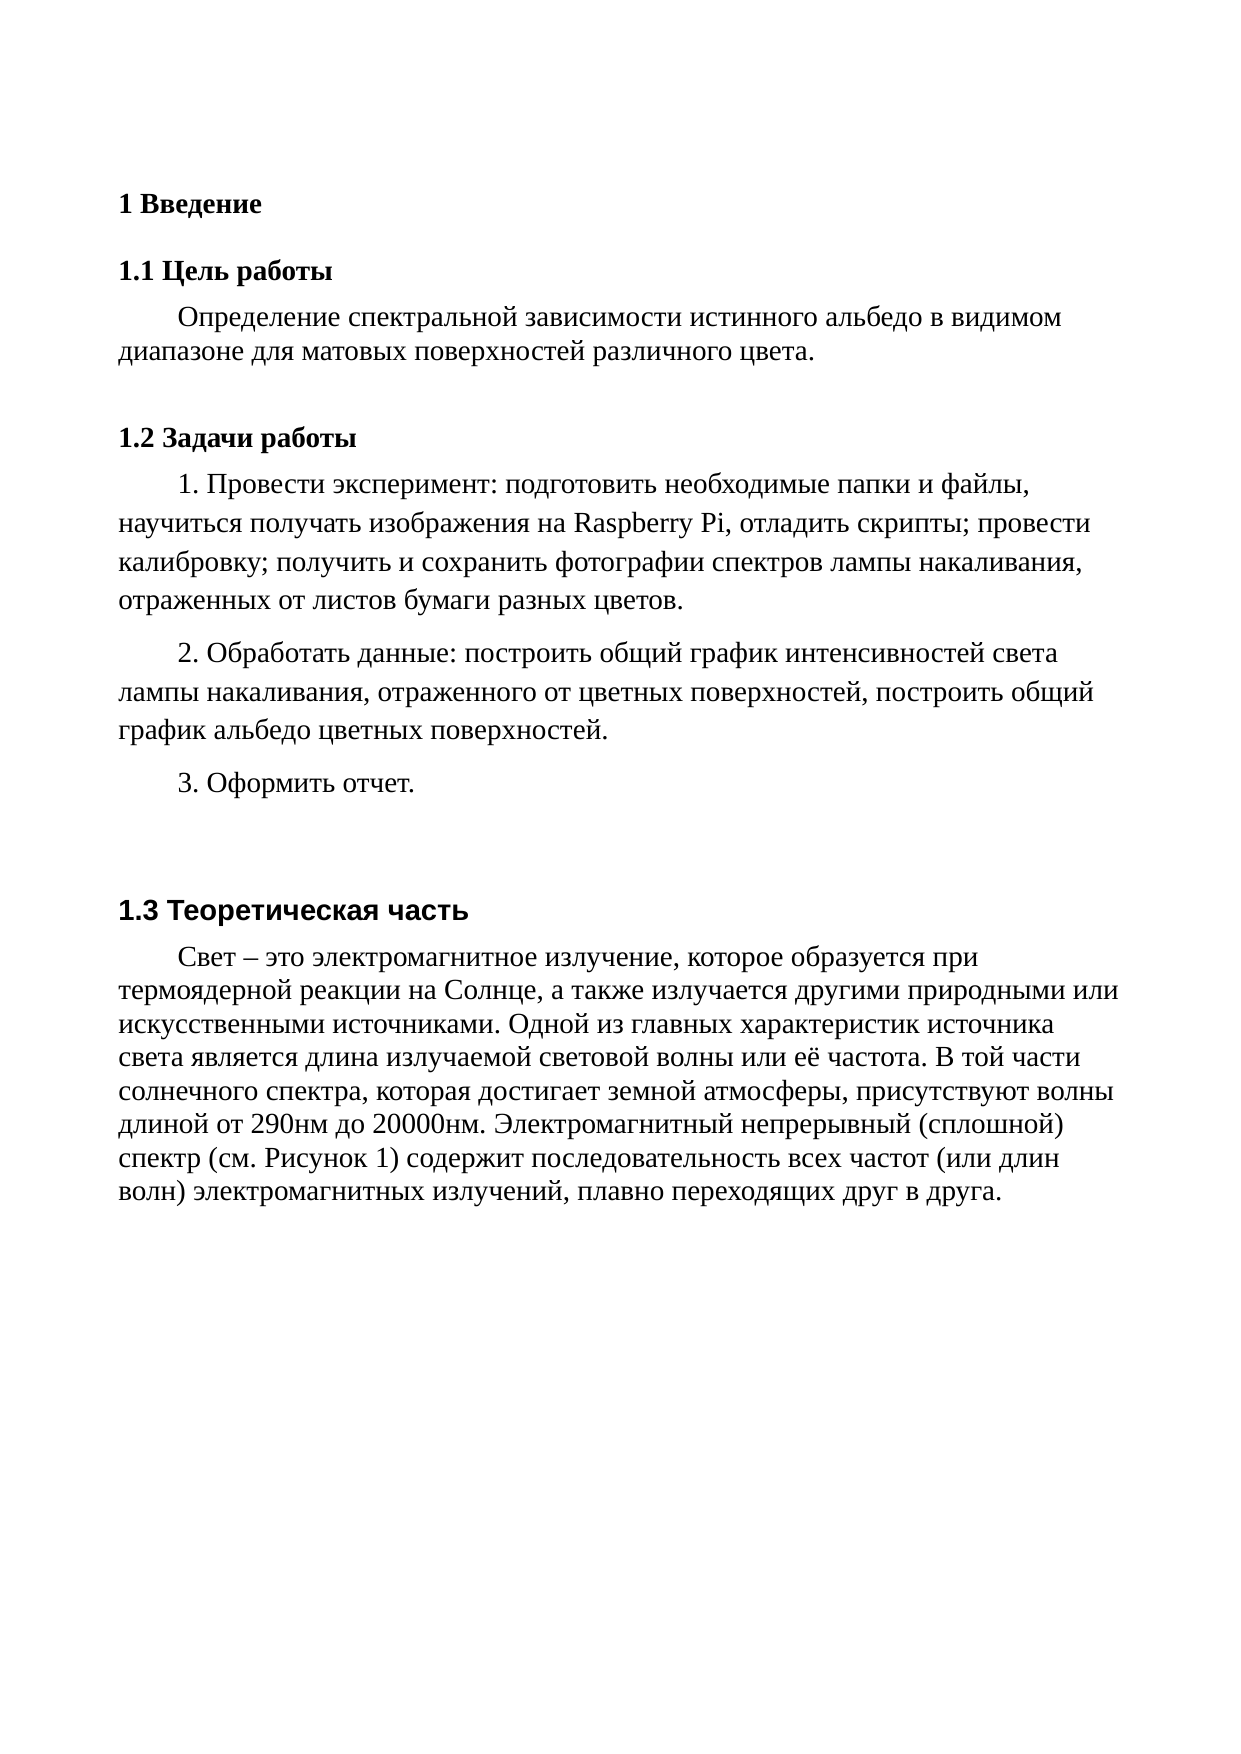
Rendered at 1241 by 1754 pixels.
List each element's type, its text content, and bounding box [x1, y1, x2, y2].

text 1. Провести эксперимент: подготовить необходимые папки и файлы, научиться получать изображения на Raspberry Pi, отладить скрипты; провести калибровку; получить и сохранить фотографии спектров лампы накаливания, отраженных от листов бумаги разных цветов. [118, 467, 1122, 616]
subtitle 1 Введение [118, 186, 1122, 220]
text Определение спектральной зависимости истинного альбедо в видимом диапазоне для матовых поверхностей различного цвета. [118, 299, 1122, 366]
text 2. Обработать данные: построить общий график интенсивностей света лампы накаливания, отраженного от цветных поверхностей, построить общий график альбедо цветных поверхностей. [118, 635, 1122, 746]
text Свет – это электромагнитное излучение, которое образуется при термоядерной реакции на Солнце, а также излучается другими природными или искусственными источниками. Одной из главных характеристик источника света является длина излучаемой световой волны или её частота. В той части солнечного спектра, которая достигает земной атмосферы, присутствуют волны длиной от 290нм до 20000нм. Электромагнитный непрерывный (сплошной) спектр (см. Рисунок 1) содержит последовательность всех частот (или длин волн) электромагнитных излучений, плавно переходящих друг в друга. [118, 939, 1122, 1207]
subtitle 1.3 Теоретическая часть [118, 893, 1122, 926]
subtitle 1.1 Цель работы [118, 253, 1122, 287]
subtitle 1.2 Задачи работы [118, 421, 1122, 454]
text 3. Оформить отчет. [118, 766, 1122, 799]
